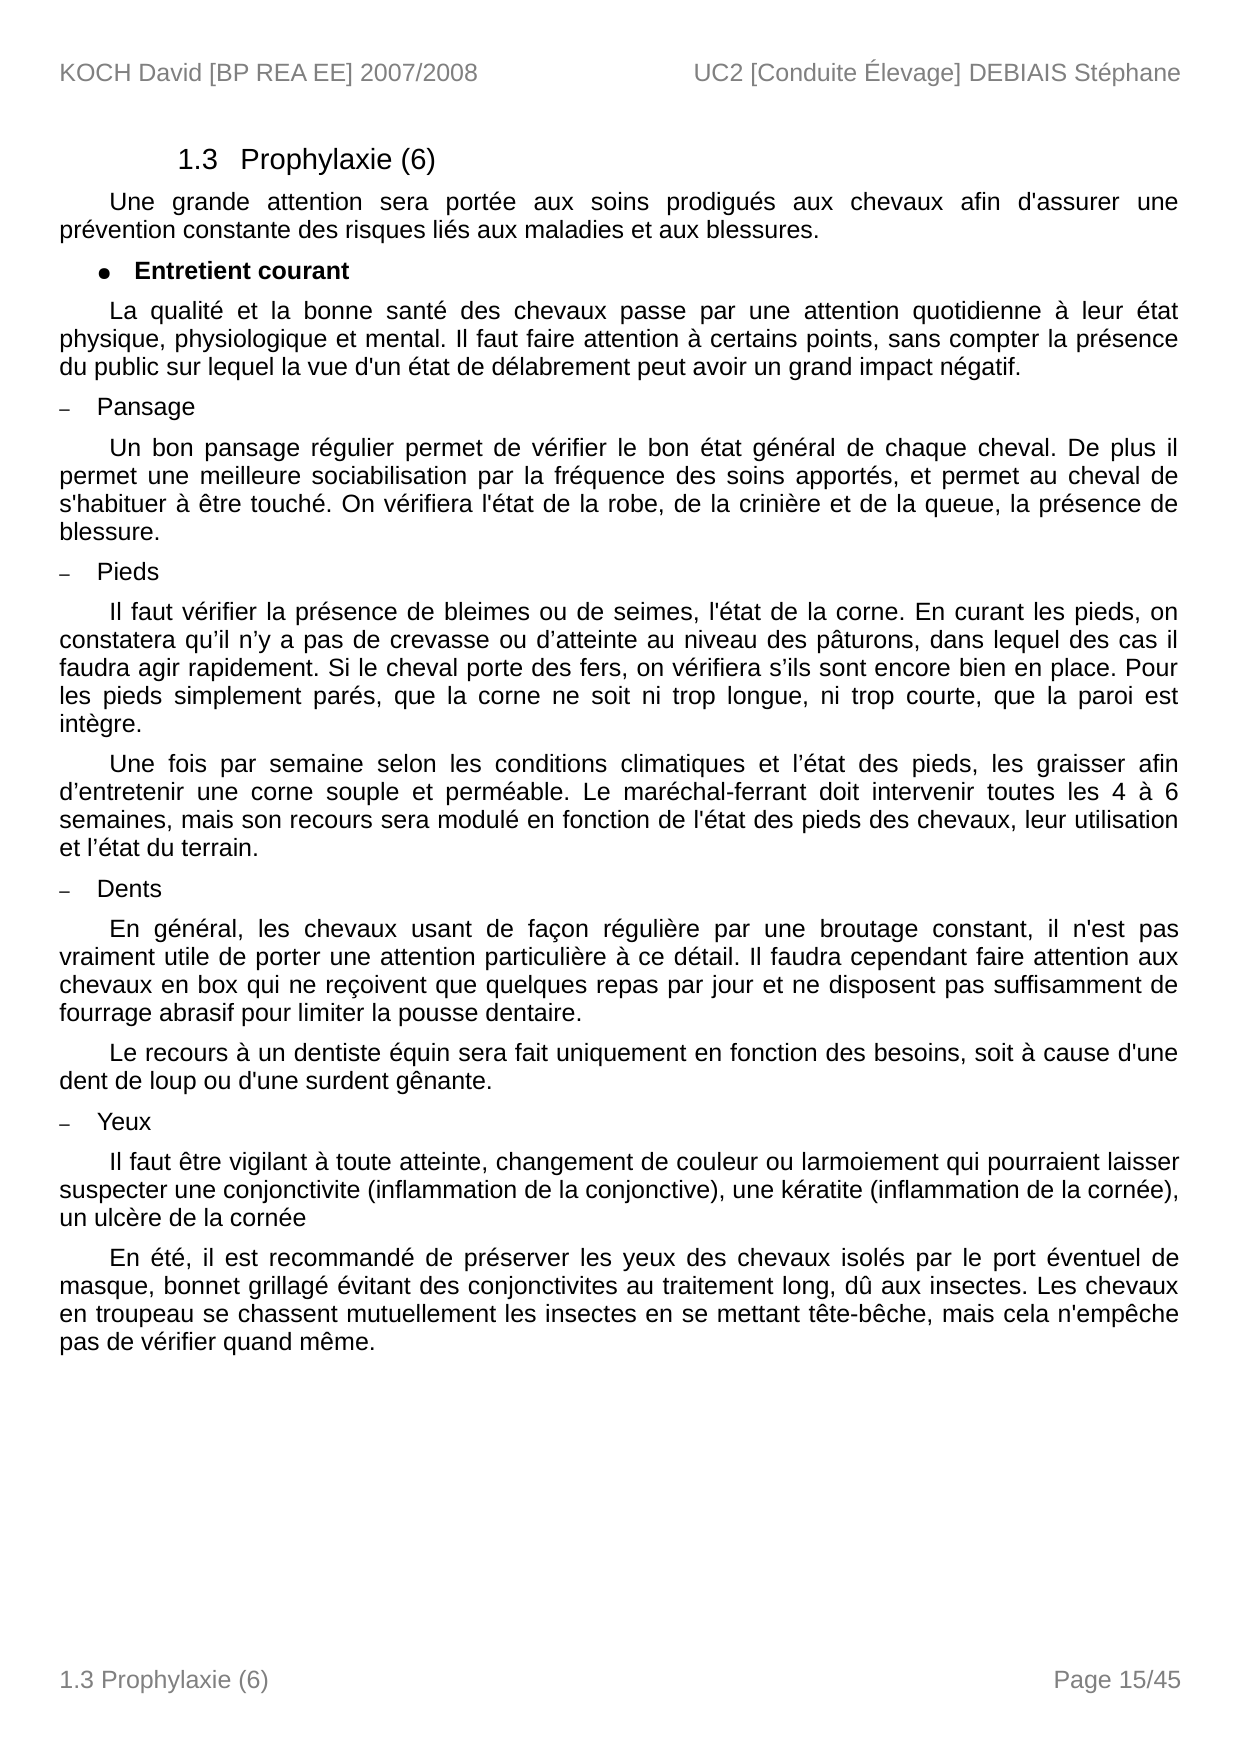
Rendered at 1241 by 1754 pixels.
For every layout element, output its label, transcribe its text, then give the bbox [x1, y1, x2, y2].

text Une grande attention sera portée aux soins prodigués aux chevaux afin d'assurer une prévention constante des risques liés aux maladies et aux blessures. [59, 188, 1181, 244]
text Une fois par semaine selon les conditions climatiques et l’état des pieds, les graisser afin d’entretenir une corne souple et perméable. Le maréchal-ferrant doit intervenir toutes les 4 à 6 semaines, mais son recours sera modulé en fonction de l'état des pieds des chevaux, leur utilisation et l’état du terrain. [59, 750, 1181, 862]
text Un bon pansage régulier permet de vérifier le bon état général de chaque cheval. De plus il permet une meilleure sociabilisation par la fréquence des soins apportés, et permet au cheval de s'habituer à être touché. On vérifiera l'état de la robe, de la crinière et de la queue, la présence de blessure. [59, 433, 1181, 545]
text En général, les chevaux usant de façon régulière par une broutage constant, il n'est pas vraiment utile de porter une attention particulière à ce détail. Il faudra cependant faire attention aux chevaux en box qui ne reçoivent que quelques repas par jour et ne disposent pas suffisamment de fourrage abrasif pour limiter la pousse dentaire. [59, 915, 1181, 1026]
text Le recours à un dentiste équin sera fait uniquement en fonction des besoins, soit à cause d'une dent de loup ou d'une surdent gênante. [59, 1039, 1181, 1095]
list Entretient courant [97, 256, 1181, 284]
text La qualité et la bonne santé des chevaux passe par une attention quotidienne à leur état physique, physiologique et mental. Il faut faire attention à certains points, sans compter la présence du public sur lequel la vue d'un état de délabrement peut avoir un grand impact négatif. [59, 297, 1181, 381]
list Dents [59, 874, 1181, 902]
text En été, il est recommandé de préserver les yeux des chevaux isolés par le port éventuel de masque, bonnet grillagé évitant des conjonctivites au traitement long, dû aux insectes. Les chevaux en troupeau se chassent mutuellement les insectes en se mettant tête-bêche, mais cela n'empêche pas de vérifier quand même. [59, 1244, 1181, 1356]
list Yeux [59, 1107, 1181, 1135]
list Pansage [59, 393, 1181, 421]
text Il faut vérifier la présence de bleimes ou de seimes, l'état de la corne. En curant les pieds, on constatera qu’il n’y a pas de crevasse ou d’atteinte au niveau des pâturons, dans lequel des cas il faudra agir rapidement. Si le cheval porte des fers, on vérifiera s’ils sont encore bien en place. Pour les pieds simplement parés, que la corne ne soit ni trop longue, ni trop courte, que la paroi est intègre. [59, 598, 1181, 738]
text Il faut être vigilant à toute atteinte, changement de couleur ou larmoiement qui pourraient laisser suspecter une conjonctivite (inflammation de la conjonctive), une kératite (inflammation de la cornée), un ulcère de la cornée [59, 1148, 1181, 1231]
subtitle Prophylaxie (6) [59, 143, 1181, 176]
list Pieds [59, 558, 1181, 586]
